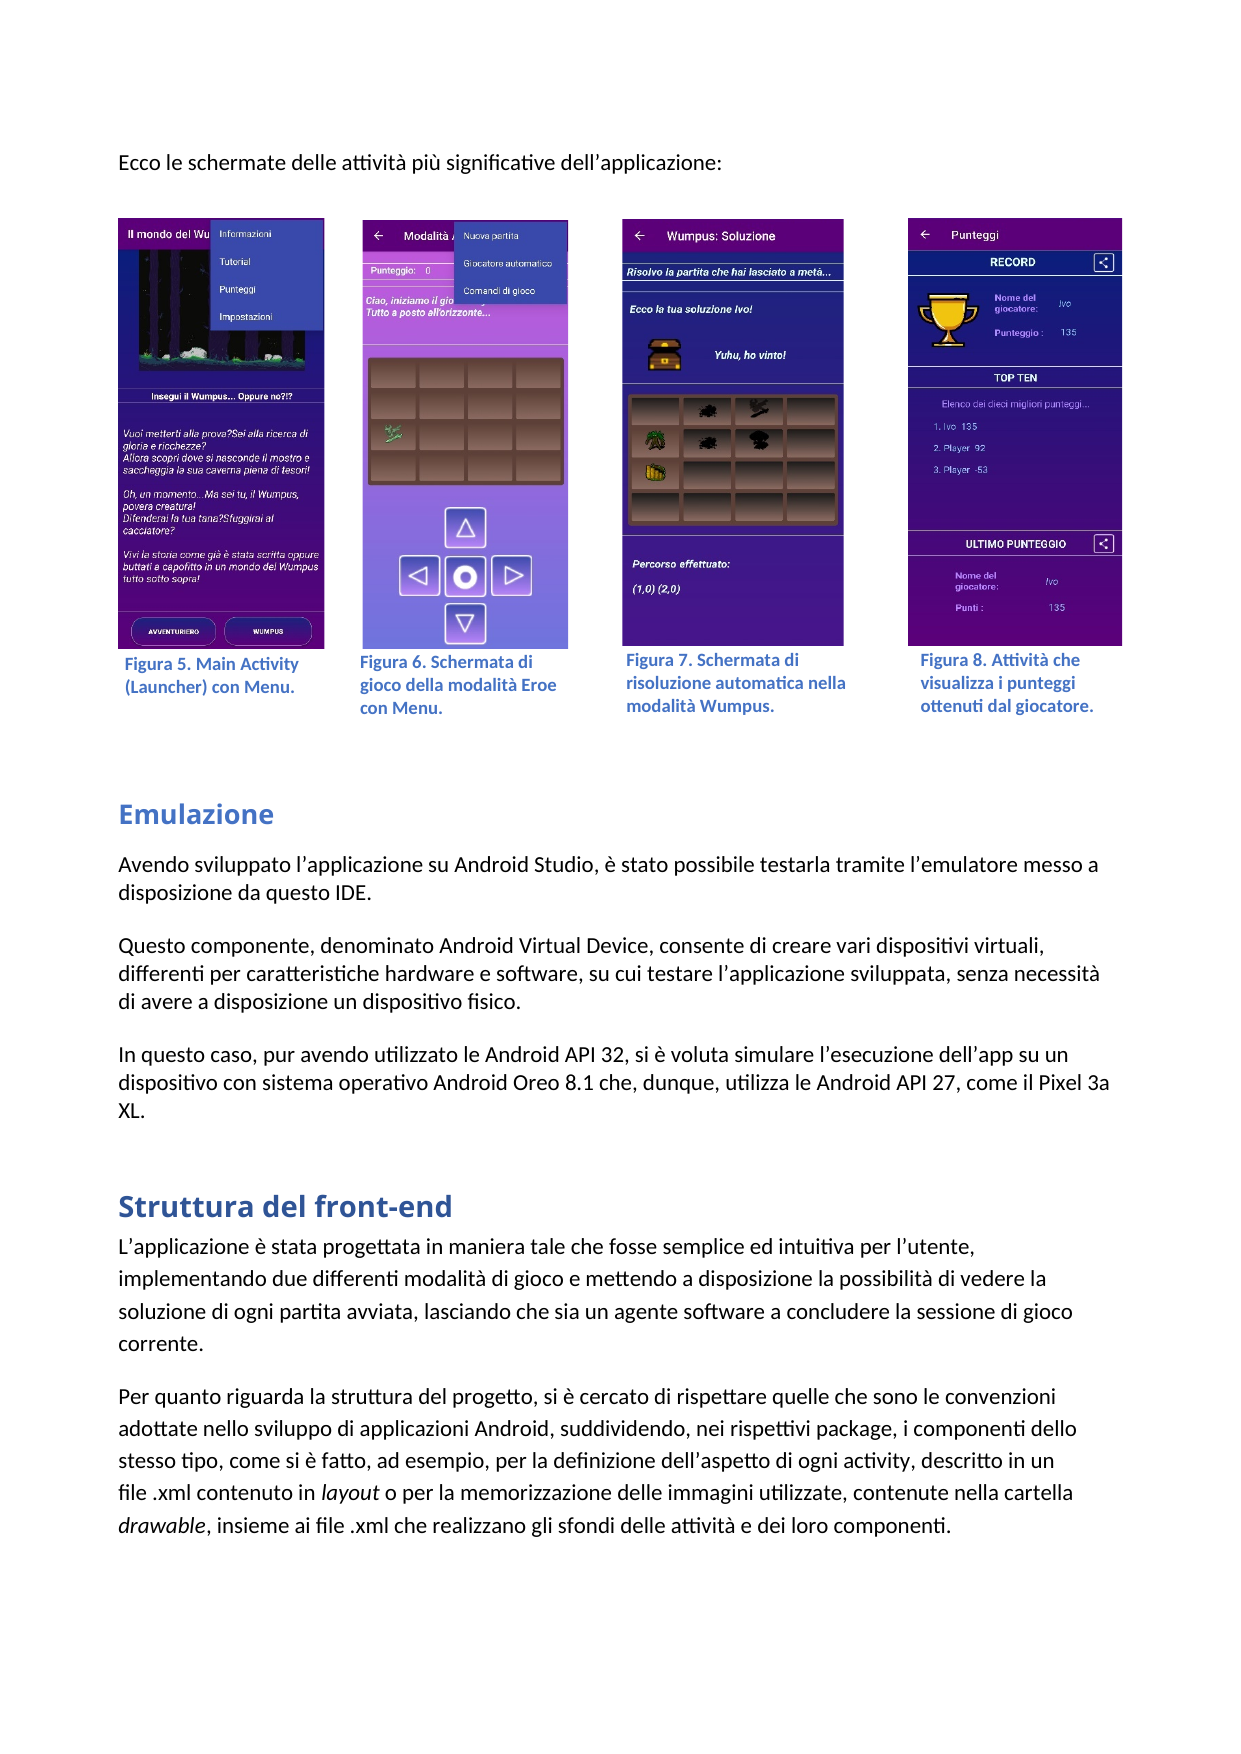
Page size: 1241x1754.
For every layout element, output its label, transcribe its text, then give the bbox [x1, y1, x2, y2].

subtitle Struttura del front-end [118, 1187, 1122, 1226]
text Figura 6. Schermata di gioco della modalità Eroe con Menu. [360, 651, 576, 718]
text Avendo sviluppato l’applicazione su Android Studio, è stato possibile testarla tramite l’emulatore messo a disposizione da questo IDE. [118, 850, 1122, 906]
text Figura 5. Main Activity (Launcher) con Menu. [124, 652, 324, 698]
text [124, 698, 324, 706]
text Figura 8. Attività che visualizza i punteggi ottenuti dal giocatore. [920, 648, 1120, 717]
text Questo componente, denominato Android Virtual Device, consente di creare vari dispositivi virtuali, differenti per caratteristiche hardware e software, su cui testare l’applicazione sviluppata, senza necessità di avere a disposizione un dispositivo fisico. [118, 931, 1122, 1015]
text Per quanto riguarda la struttura del progetto, si è cercato di rispettare quelle che sono le convenzioni adottate nello sviluppo di applicazioni Android, suddividendo, nei rispettivi package, i componenti dello stesso tipo, come si è fatto, ad esempio, per la definizione dell’aspetto di ogni activity, descritto in un file .xml contenuto in layout o per la memorizzazione delle immagini utilizzate, contenute nella cartella drawable, insieme ai file .xml che realizzano gli sfondi delle attività e dei loro componenti. [118, 1382, 1122, 1539]
subtitle Emulazione [118, 795, 1122, 832]
text L’applicazione è stata progettata in maniera tale che fosse semplice ed intuitiva per l’utente, implementando due differenti modalità di gioco e mettendo a disposizione la possibilità di vedere la soluzione di ogni partita avviata, lasciando che sia un agente software a concludere la sessione di gioco corrente. [118, 1232, 1122, 1357]
text In questo caso, pur avendo utilizzato le Android API 32, si è voluta simulare l’esecuzione dell’app su un dispositivo con sistema operativo Android Oreo 8.1 che, dunque, utilizza le Android API 27, come il Pixel 3a XL. [118, 1040, 1122, 1124]
text Ecco le schermate delle attività più significative dell’applicazione: [118, 148, 1122, 176]
text Figura 7. Schermata di risoluzione automatica nella modalità Wumpus. [626, 648, 848, 717]
